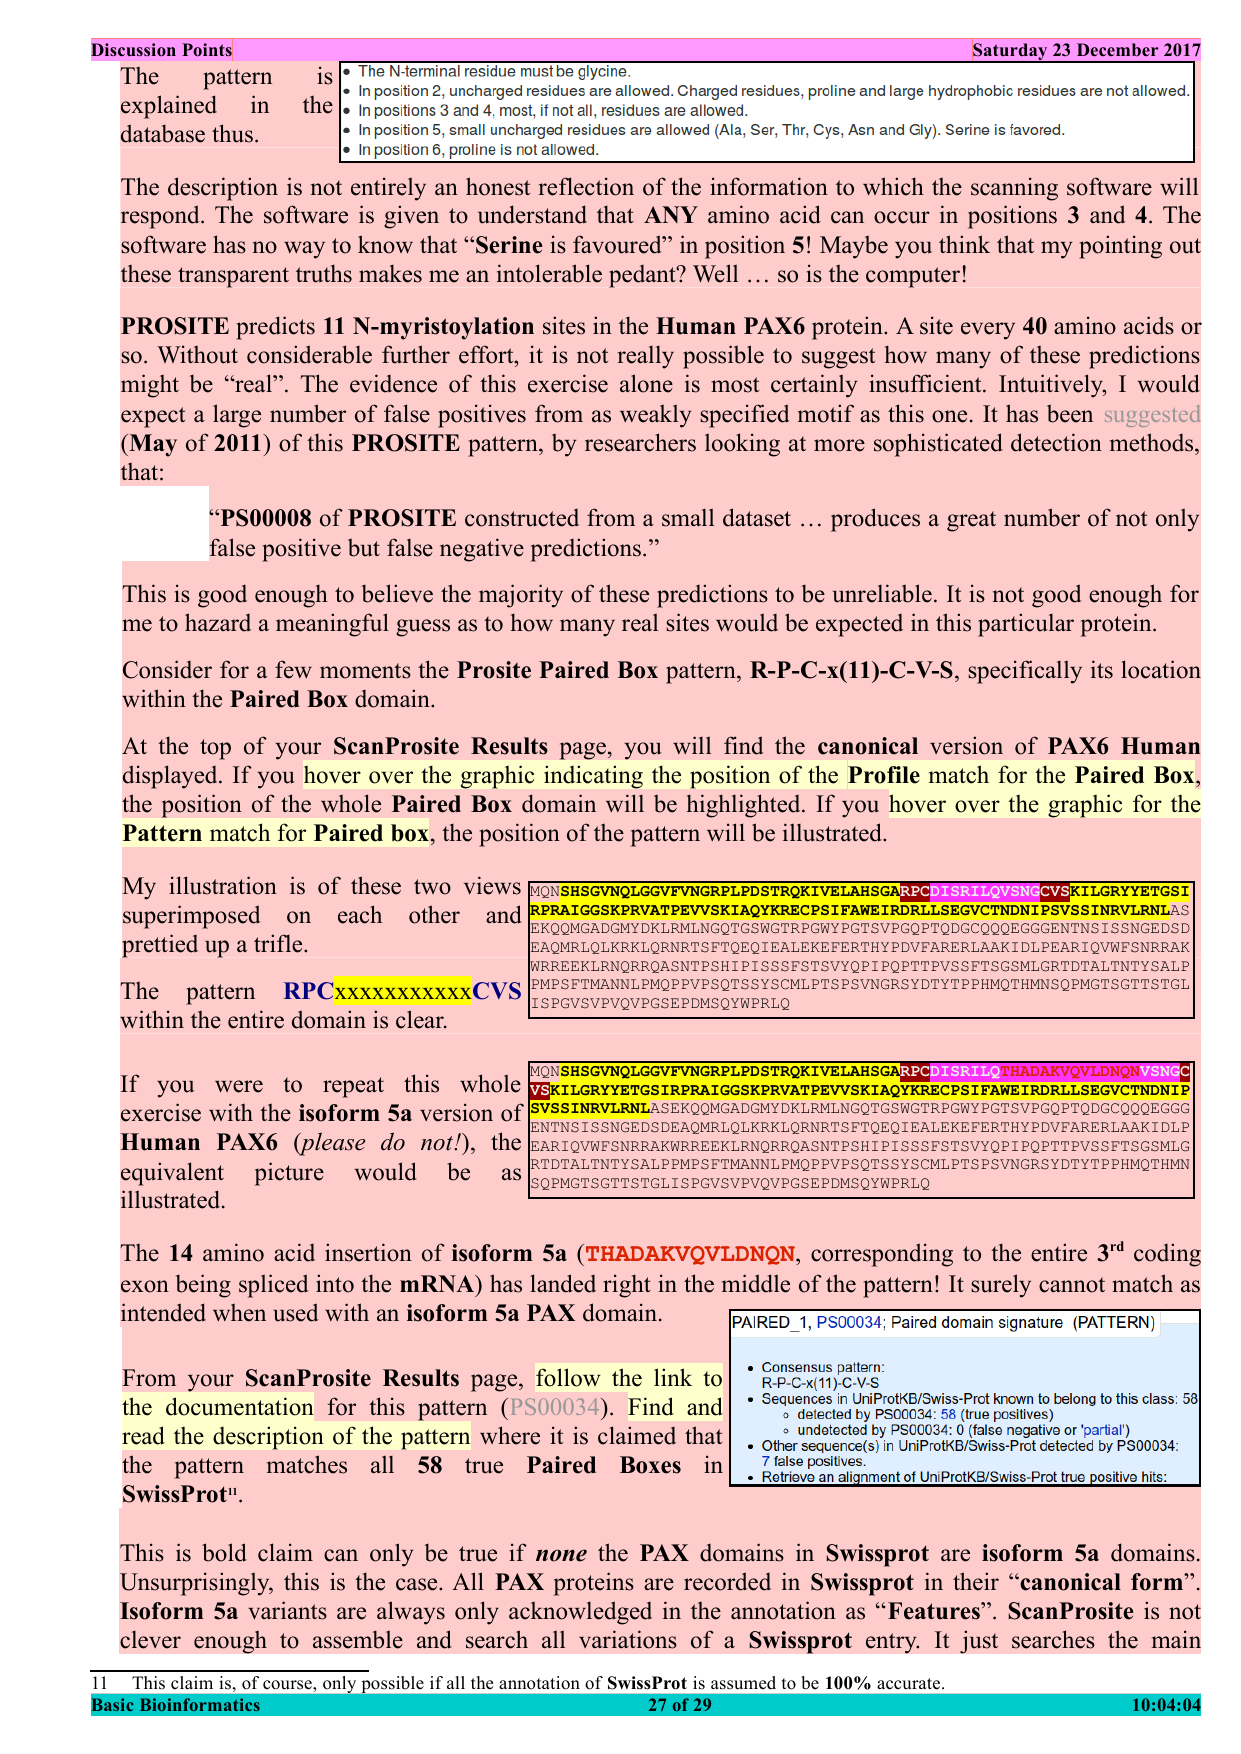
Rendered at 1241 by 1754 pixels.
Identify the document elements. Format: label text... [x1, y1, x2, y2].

text [530, 1013, 1193, 1017]
text SVSSINRVLRNLASEKQQMGADGMYDKLRMLNGQTGSWGTRPGWYPGTSVPGQPTQDGCQQQEGGGENTNSISSNGEDSDEAQMRLQLKRKLQRNRTSFTQEQIEALEKEFERTHYPDVFARERLAAKIDLPEARIQVWFSNRRAKWRREEKLRNQRRQASNTPSHIPISSSFSTSVYQPIPQPTTPVSSFTSGSMLGRTDTALTNTYSALPPMPSFTMANNLPMQPPVPSQTSSYSCMLPTSPSVNGRSYDTYTPPHMQTHMNSQPMGTSGTTSTGLISPGVSVPVQVPGSEPDMSQYWPRLQ [530, 1100, 1193, 1193]
text This claim is, of course, only possible if all the annotation of SwissProt is assumed to be 100% accurate. [91, 1671, 1201, 1693]
text From your ScanProsite Results page, follow the link to the documentation for this pattern (PS00034). Find and read the description of the pattern where it is claimed that the pattern matches all 58 true Paired Boxes in SwissProt. [122, 1363, 1201, 1508]
picture [341, 63, 1193, 161]
text The pattern is explained in the database thus. [120, 61, 339, 148]
text Consider for a few moments the Prosite Paired Box pattern, R-P-C-x(11)-C-V-S, specifically its location within the Paired Box domain. [122, 655, 1201, 713]
text WRREEKLRNQRRQASNTPSHIPISSSFSTSVYQPIPQPTTPVSSFTSGSMLGRTDTALTNTYSALP [530, 957, 1193, 976]
text EKQQMGADGMYDKLRMLNGQTGSWGTRPGWYPGTSVPGQPTQDGCQQQEGGGENTNSISSNGEDSD [530, 920, 1193, 939]
text EAQMRLQLKRKLQRNRTSFTQEQIEALEKEFERTHYPDVFARERLAAKIDLPEARIQVWFSNRRAK [530, 939, 1193, 957]
text The pattern RPCxxxxxxxxxxxCVS within the entire domain is clear. [120, 976, 1201, 1034]
text MQNSHSGVNQLGGVFVNGRPLPDSTRQKIVELAHSGARPCDISRILQTHADAKVQVLDNQNVSNGC [530, 1063, 1193, 1082]
text PMPSFTMANNLPMQPPVPSQTSSYSCMLPTSPSVNGRSYDTYTPPHMQTHMNSQPMGTSGTTSTGL [530, 976, 1193, 994]
text My illustration is of these two views superimposed on each other and prettied up a trifle. [122, 871, 1201, 958]
text This is good enough to believe the majority of these predictions to be unreliable. It is not good enough for me to hazard a meaningful guess as to how many real sites would be expected in this particular protein. [122, 579, 1201, 637]
text VSKILGRYYETGSIRPRAIGGSKPRVATPEVVSKIAQYKRECPSIFAWEIRDRLLSEGVCTNDNIP [530, 1082, 1193, 1100]
text The description is not entirely an honest reflection of the information to which the scanning software will respond. The software is given to understand that ANY amino acid can occur in positions 3 and 4. The software has no way to know that “Serine is favoured” in position 5! Maybe you think that my pointing out these transparent truths makes me an intolerable pedant? Well … so is the computer! [120, 171, 1201, 288]
text If you were to repeat this whole exercise with the isoform 5a version of Human PAX6 (please do not!), the equivalent picture would be as illustrated. [120, 1069, 1201, 1214]
text The 14 amino acid insertion of isoform 5a (THADAKVQVLDNQN, corresponding to the entire 3rd coding exon being spliced into the mRNA) has landed right in the middle of the pattern! It surely cannot match as intended when used with an isoform 5a PAX domain. [120, 1238, 1201, 1327]
text This is bold claim can only be true if none the PAX domains in Swissprot are isoform 5a domains. Unsurprisingly, this is the case. All PAX proteins are recorded in Swissprot in their “canonical form”. Isoform 5a variants are always only acknowledged in the annotation as “Features”. ScanProsite is not clever enough to assemble and search all variations of a Swissprot entry. It just searches the main [119, 1537, 1201, 1654]
text At the top of your ScanProsite Results page, you will find the canonical version of PAX6 Human displayed. If you hover over the graphic indicating the position of the Profile match for the Paired Box, the position of the whole Paired Box domain will be highlighted. If you hover over the graphic for the Pattern match for Paired box, the position of the pattern will be illustrated. [122, 731, 1201, 847]
picture [731, 1311, 1199, 1484]
text PROSITE predicts 11 N-myristoylation sites in the Human PAX6 protein. A site every 40 amino acids or so. Without considerable further effort, it is not really possible to suggest how many of these predictions might be “real”. The evidence of this exercise alone is most certainly insufficient. Intuitively, I would expect a large number of false positives from as weakly specified motif as this one. It has been suggested (May of 2011) of this PROSITE pattern, by researchers looking at more sophisticated detection methods, that: [120, 311, 1201, 486]
text “PS00008 of PROSITE constructed from a small dataset … produces a great number of not only false positive but false negative predictions.” [209, 503, 1201, 561]
text ISPGVSVPVQVPGSEPDMSQYWPRLQ [530, 994, 1193, 1013]
text MQNSHSGVNQLGGVFVNGRPLPDSTRQKIVELAHSGARPCDISRILQVSNGCVSKILGRYYETGSI [530, 883, 1193, 902]
text RPRAIGGSKPRVATPEVVSKIAQYKRECPSIFAWEIRDRLLSEGVCTNDNIPSVSSINRVLRNLAS [530, 902, 1193, 920]
